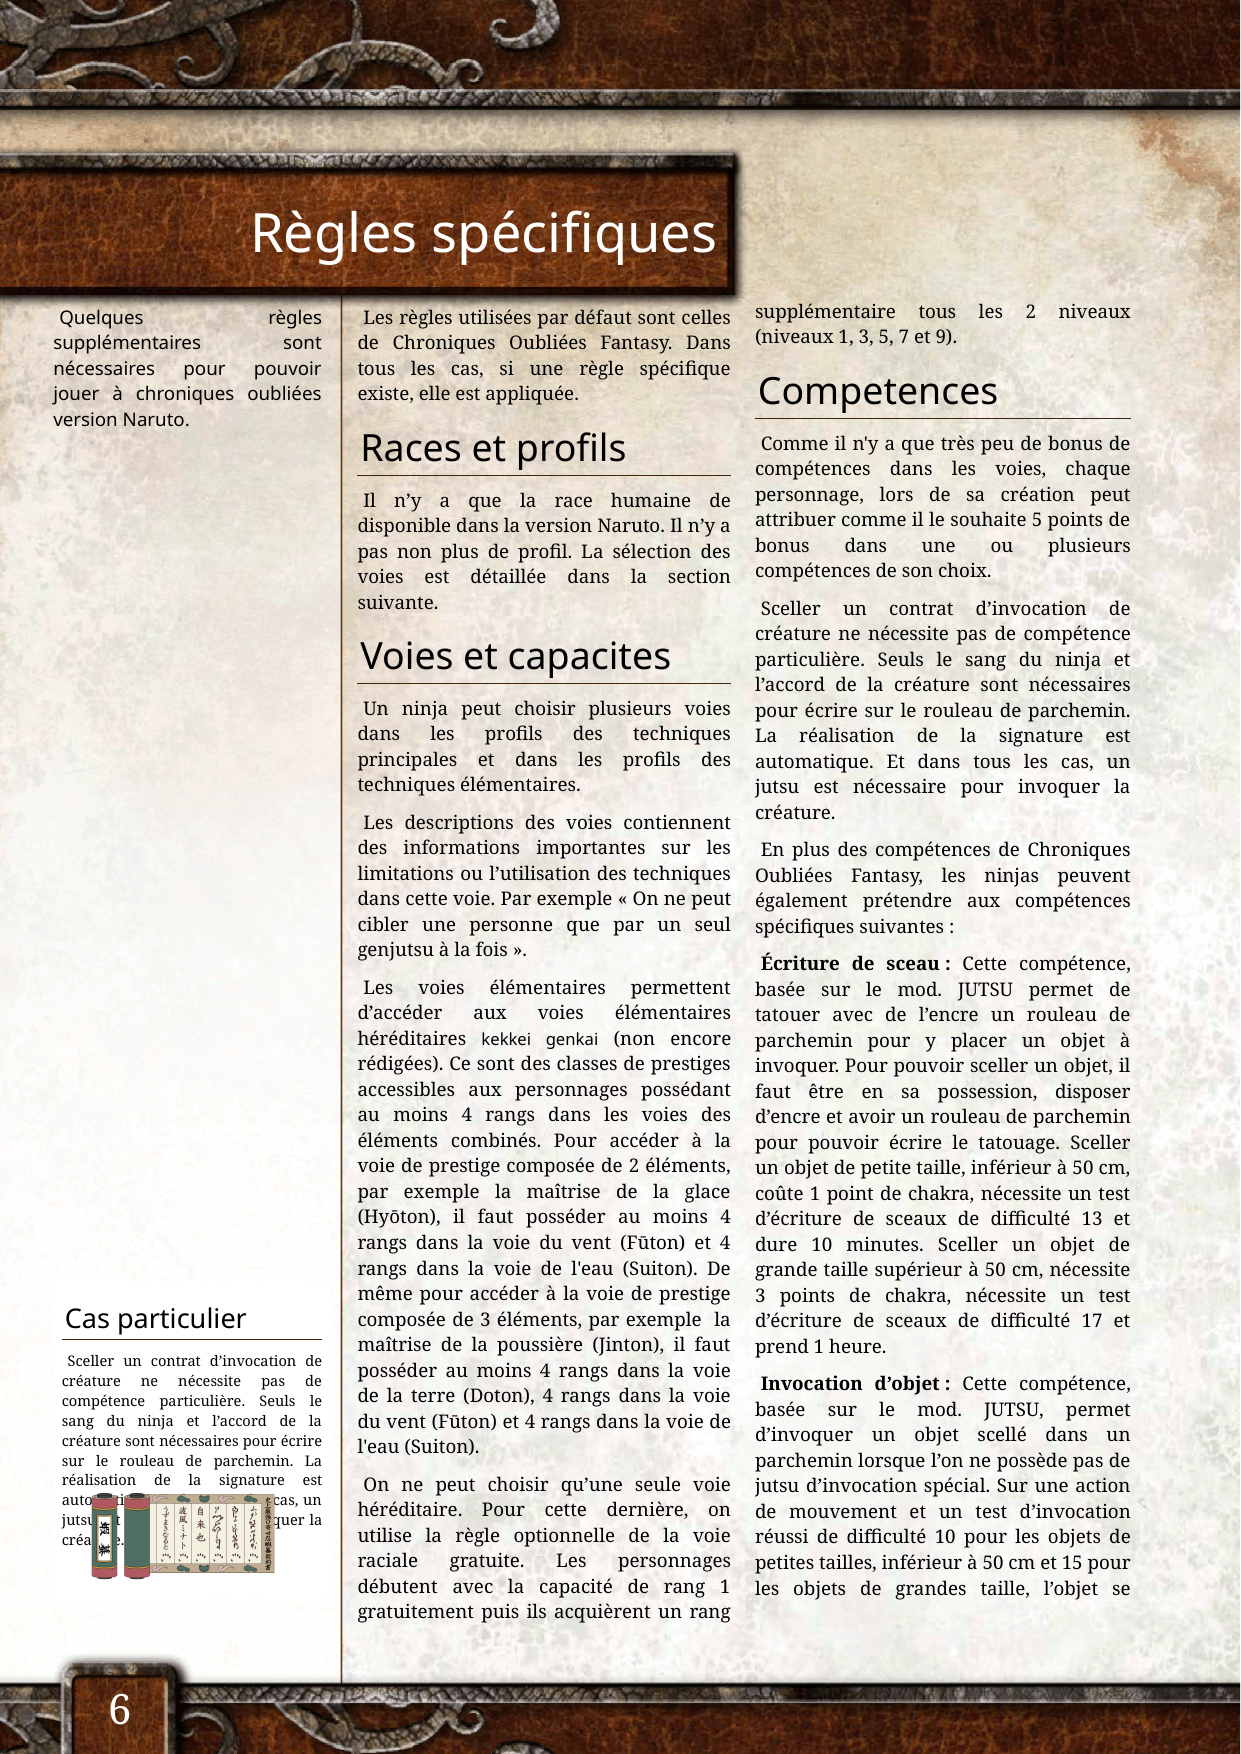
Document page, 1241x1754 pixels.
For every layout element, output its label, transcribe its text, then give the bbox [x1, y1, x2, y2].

text Les voies élémentaires permettent d’accéder aux voies élémentaires héréditaires kekkei genkai (non encore rédigées). Ce sont des classes de prestiges accessibles aux personnages possédant au moins 4 rangs dans les voies des éléments combinés. Pour accéder à la voie de prestige composée de 2 éléments, par exemple la maîtrise de la glace (Hyōton), il faut posséder au moins 4 rangs dans la voie du vent (Fūton) et 4 rangs dans la voie de l'eau (Suiton). De même pour accéder à la voie de prestige composée de 3 éléments, par exemple la maîtrise de la poussière (Jinton), il faut posséder au moins 4 rangs dans la voie de la terre (Doton), 4 rangs dans la voie du vent (Fūton) et 4 rangs dans la voie de l'eau (Suiton). [357, 974, 731, 1459]
text Invocation d’objet : Cette compétence, basée sur le mod. JUTSU, permet d’invoquer un objet scellé dans un parchemin lorsque l’on ne possède pas de jutsu d’invocation spécial. Sur une action de mouvement et un test d’invocation réussi de difficulté 10 pour les objets de petites tailles, inférieur à 50 cm et 15 pour les objets de grandes taille, l’objet se [755, 1371, 1131, 1600]
text Les descriptions des voies contiennent des informations importantes sur les limitations ou l’utilisation des techniques dans cette voie. Par exemple « On ne peut cibler une personne que par un seul genjutsu à la fois ». [357, 809, 731, 962]
subtitle Competences [755, 361, 1131, 418]
subtitle Voies et capacites [357, 626, 731, 683]
picture [0, 0, 1241, 1754]
text Un ninja peut choisir plusieurs voies dans les profils des techniques principales et dans les profils des techniques élémentaires. [357, 695, 731, 797]
text supplémentaire tous les 2 niveaux (niveaux 1, 3, 5, 7 et 9). [755, 298, 1131, 349]
text En plus des compétences de Chroniques Oubliées Fantasy, les ninjas peuvent également prétendre aux compétences spécifiques suivantes : [755, 836, 1131, 938]
subtitle Races et profils [357, 418, 731, 475]
text Il n’y a que la race humaine de disponible dans la version Naruto. Il n’y a pas non plus de profil. La sélection des voies est détaillée dans la section suivante. [357, 487, 731, 614]
text On ne peut choisir qu’une seule voie héréditaire. Pour cette dernière, on utilise la règle optionnelle de la voie raciale gratuite. Les personnages débutent avec la capacité de rang 1 gratuitement puis ils acquièrent un rang [357, 1471, 731, 1624]
text Cas particulier [62, 1296, 322, 1339]
text Comme il n'y a que très peu de bonus de compétences dans les voies, chaque personnage, lors de sa création peut attribuer comme il le souhaite 5 points de bonus dans une ou plusieurs compétences de son choix. [755, 430, 1131, 583]
text Quelques règles supplémentaires sont nécessaires pour pouvoir jouer à chroniques oubliées version Naruto. [53, 304, 322, 432]
text Écriture de sceau : Cette compétence, basée sur le mod. JUTSU permet de tatouer avec de l’encre un rouleau de parchemin pour y placer un objet à invoquer. Pour pouvoir sceller un objet, il faut être en sa possession, disposer d’encre et avoir un rouleau de parchemin pour pouvoir écrire le tatouage. Sceller un objet de petite taille, inférieur à 50 cm, coûte 1 point de chakra, nécessite un test d’écriture de sceaux de difficulté 13 et dure 10 minutes. Sceller un objet de grande taille supérieur à 50 cm, nécessite 3 points de chakra, nécessite un test d’écriture de sceaux de difficulté 17 et prend 1 heure. [755, 950, 1131, 1359]
text Les règles utilisées par défaut sont celles de Chroniques Oubliées Fantasy. Dans tous les cas, si une règle spécifique existe, elle est appliquée. [357, 304, 731, 406]
text Sceller un contrat d’invocation de créature ne nécessite pas de compétence particulière. Seuls le sang du ninja et l’accord de la créature sont nécessaires pour écrire sur le rouleau de parchemin. La réalisation de la signature est automatique. Et dans tous les cas, un jutsu est nécessaire pour invoquer la créature. [62, 1351, 322, 1550]
text Sceller un contrat d’invocation de créature ne nécessite pas de compétence particulière. Seuls le sang du ninja et l’accord de la créature sont nécessaires pour écrire sur le rouleau de parchemin. La réalisation de la signature est automatique. Et dans tous les cas, un jutsu est nécessaire pour invoquer la créature. [755, 595, 1131, 824]
